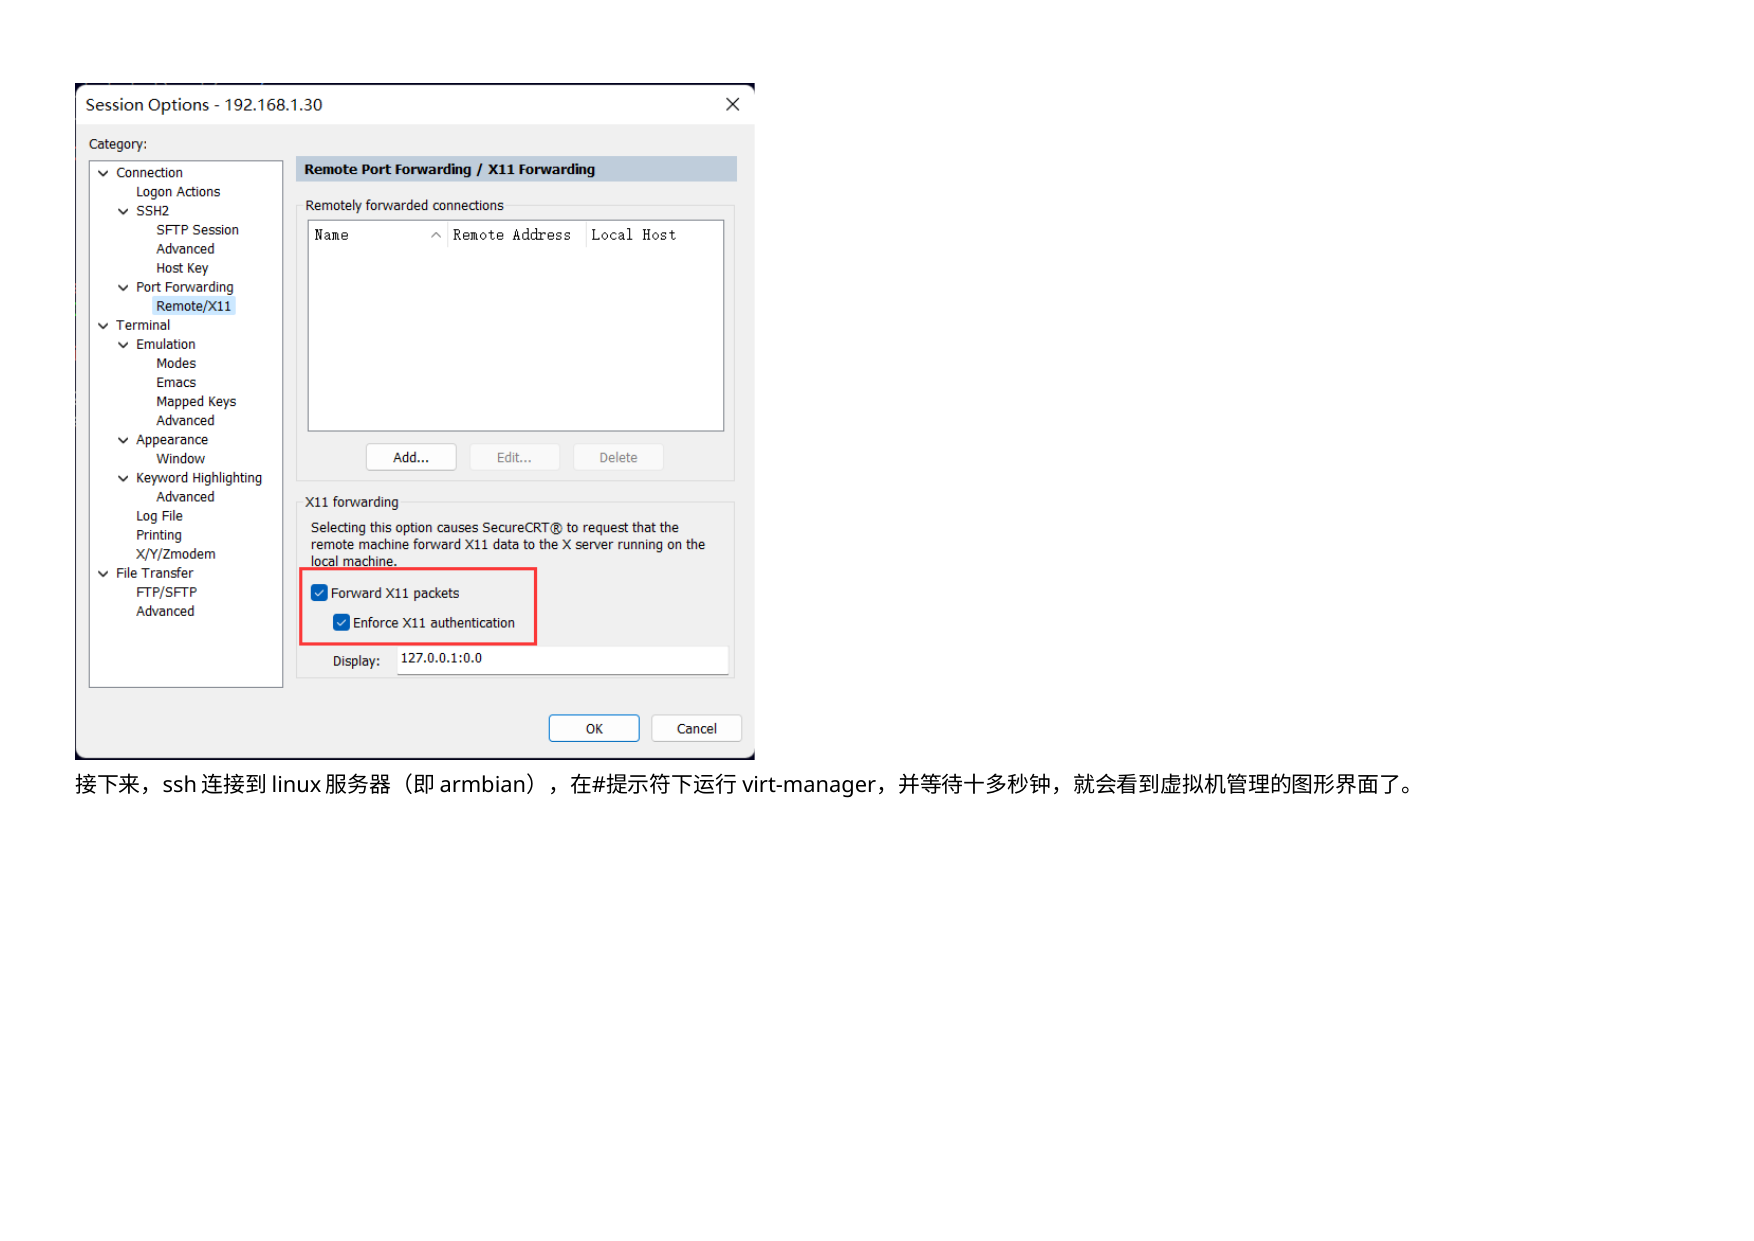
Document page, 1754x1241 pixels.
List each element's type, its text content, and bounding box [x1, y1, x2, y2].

text 接下来，ssh连接到linux服务器（即armbian），在#提示符下运行 virt-manager，并等待十多秒钟，就会看到虚拟机管理的图形界面了。 [75, 766, 1679, 799]
picture [75, 83, 755, 760]
